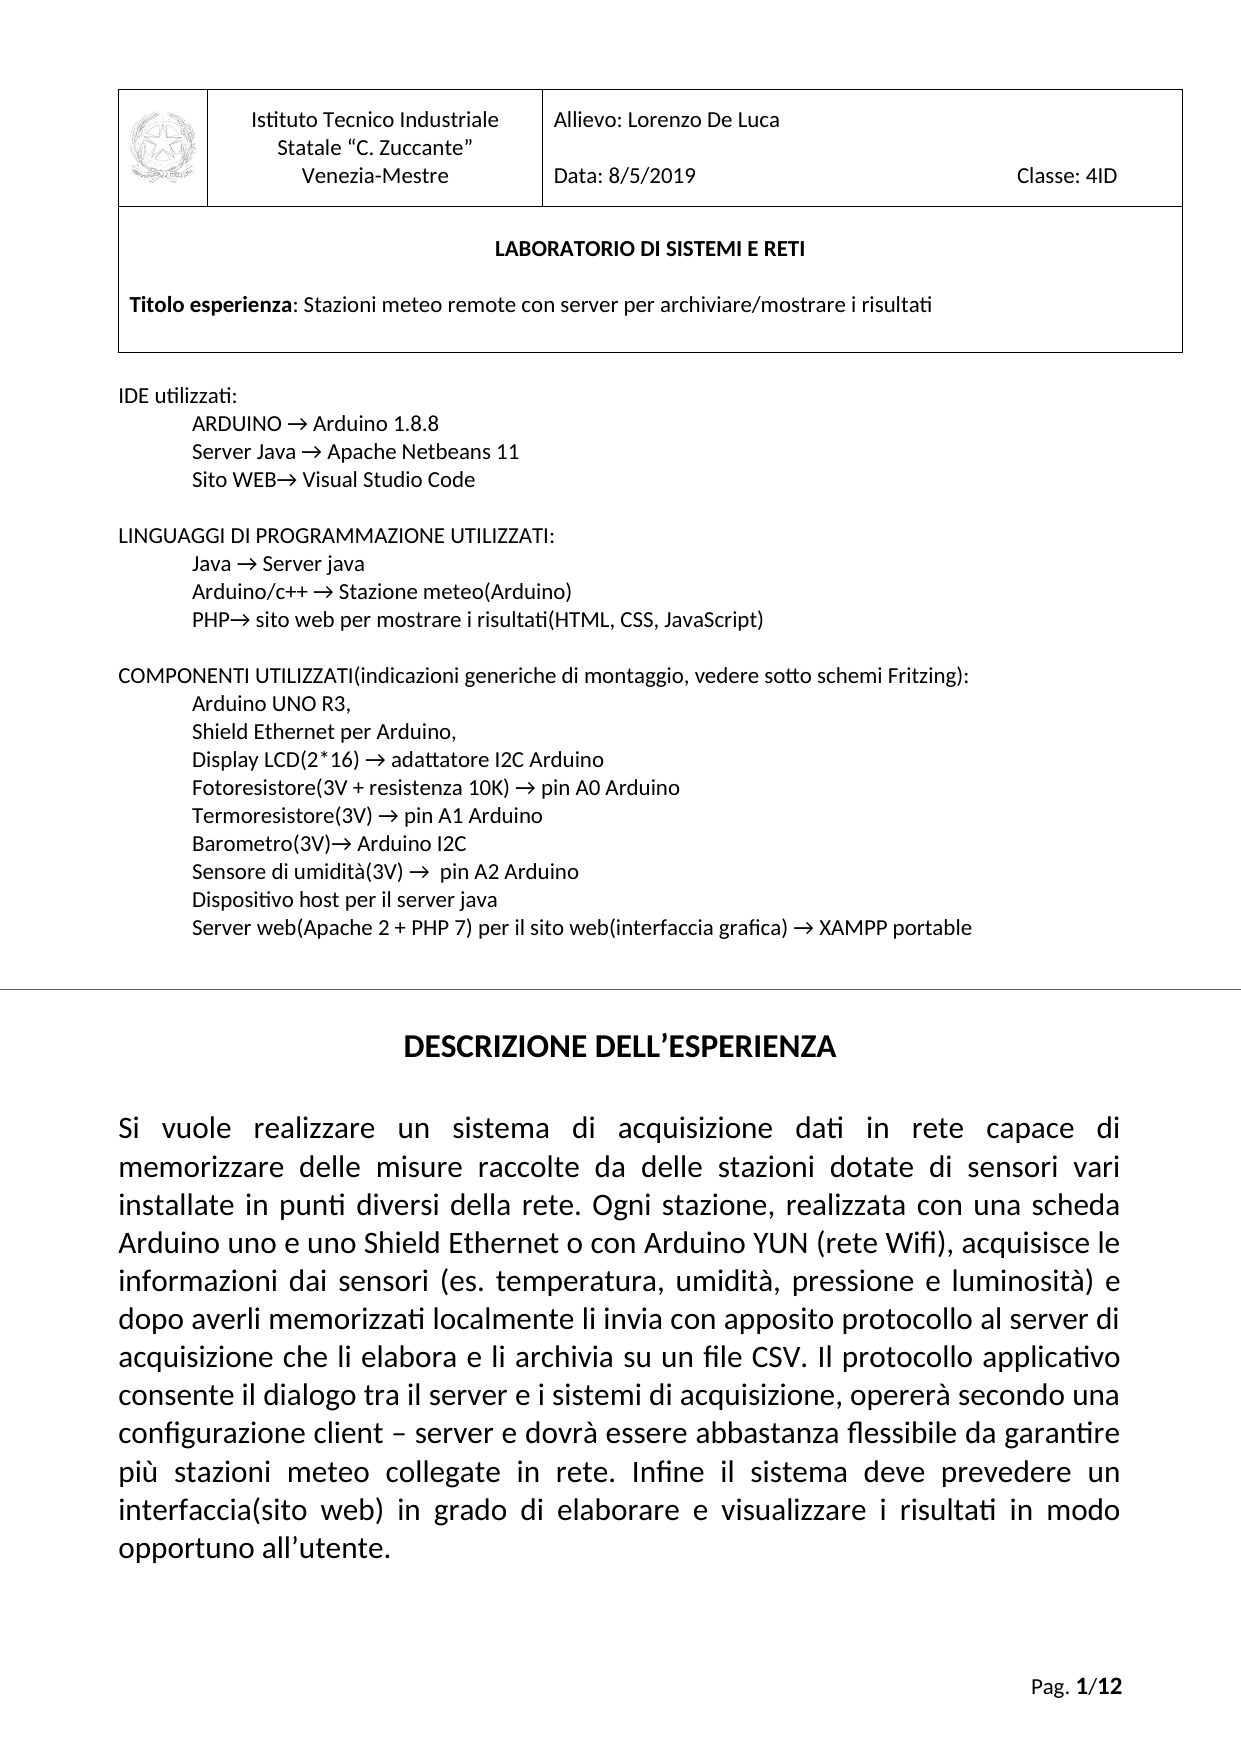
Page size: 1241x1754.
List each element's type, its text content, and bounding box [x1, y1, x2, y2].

table_header [119, 90, 207, 206]
text Server Java → Apache Netbeans 11 [118, 437, 1122, 465]
text PHP→ sito web per mostrare i risultati(HTML, CSS, JavaScript) [118, 605, 1122, 633]
text Shield Ethernet per Arduino, [118, 717, 1122, 745]
text Arduino/c++ → Stazione meteo(Arduino) [118, 577, 1122, 605]
text IDE utilizzati: [118, 381, 1122, 409]
table_header Allievo: Lorenzo De Luca Data: 8/5/2019 Classe: 4ID [543, 90, 1182, 206]
text LINGUAGGI DI PROGRAMMAZIONE UTILIZZATI: [118, 521, 1122, 549]
text Barometro(3V)→ Arduino I2C [118, 829, 1122, 857]
text Sito WEB→ Visual Studio Code [118, 465, 1122, 493]
text Dispositivo host per il server java [118, 885, 1122, 913]
table_header Istituto Tecnico Industriale Statale “C. Zuccante” Venezia-Mestre [208, 90, 542, 206]
text Server web(Apache 2 + PHP 7) per il sito web(interfaccia grafica) → XAMPP portable [118, 913, 1122, 941]
text Java → Server java [118, 549, 1122, 577]
table_cell LABORATORIO DI SISTEMI E RETI Titolo esperienza: Stazioni meteo remote con server per archiviare/mostrare i risultati [119, 207, 1182, 352]
text Arduino UNO R3, [118, 689, 1122, 717]
text Fotoresistore(3V + resistenza 10K) → pin A0 Arduino [118, 773, 1122, 801]
text Si vuole realizzare un sistema di acquisizione dati in rete capace di memorizzare delle misure raccolte da delle stazioni dotate di sensori vari installate in punti diversi della rete. Ogni stazione, realizzata con una scheda Arduino uno e uno Shield Ethernet o con Arduino YUN (rete Wifi), acquisisce le informazioni dai sensori (es. temperatura, umidità, pressione e luminosità) e dopo averli memorizzati localmente li invia con apposito protocollo al server di acquisizione che li elabora e li archivia su un file CSV. Il protocollo applicativo consente il dialogo tra il server e i sistemi di acquisizione, opererà secondo una configurazione client – server e dovrà essere abbastanza flessibile da garantire più stazioni meteo collegate in rete. Infine il sistema deve prevedere un interfaccia(sito web) in grado di elaborare e visualizzare i risultati in modo opportuno all’utente. [118, 1109, 1122, 1566]
text DESCRIZIONE DELL’ESPERIENZA [118, 1025, 1122, 1066]
text Termoresistore(3V) → pin A1 Arduino [118, 801, 1122, 829]
text ARDUINO → Arduino 1.8.8 [118, 409, 1122, 437]
text COMPONENTI UTILIZZATI(indicazioni generiche di montaggio, vedere sotto schemi Fritzing): [118, 661, 1122, 689]
text Sensore di umidità(3V) → pin A2 Arduino [118, 857, 1122, 885]
text Display LCD(2*16) → adattatore I2C Arduino [118, 745, 1122, 773]
